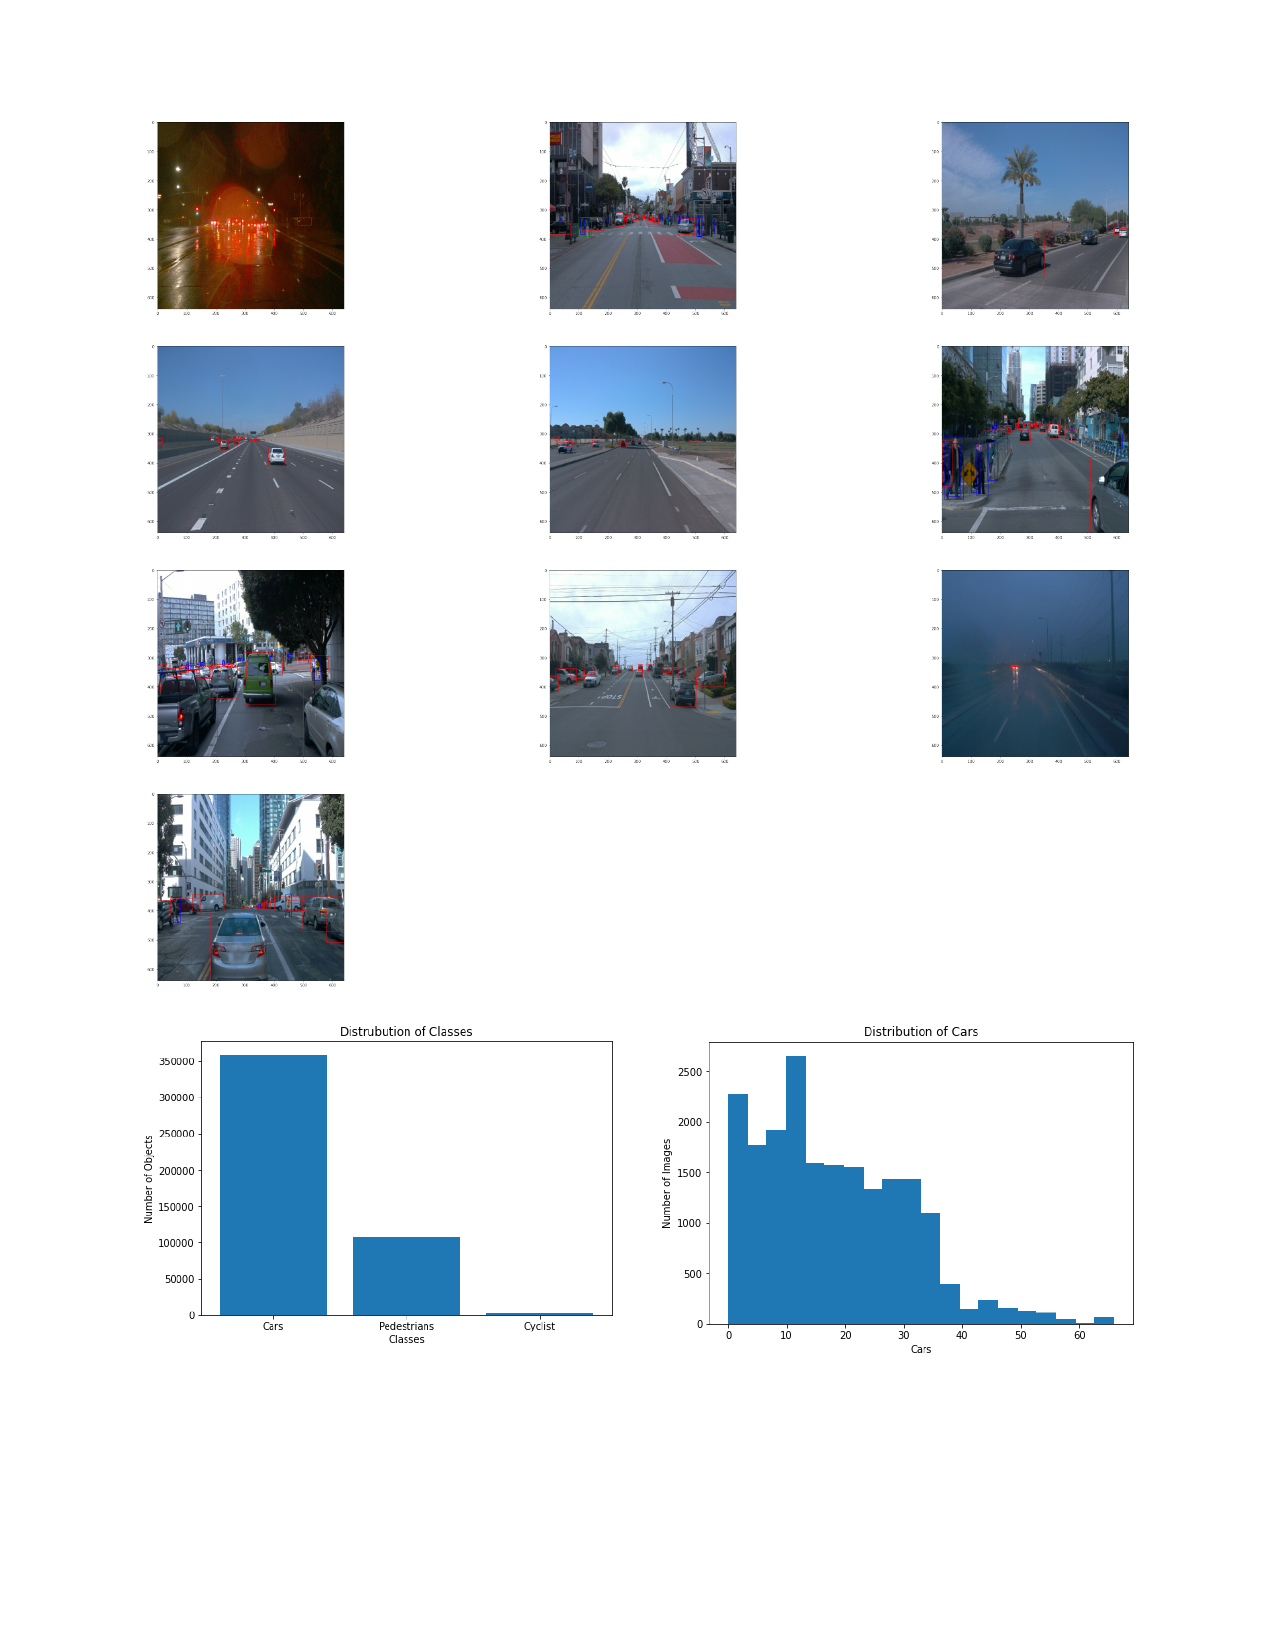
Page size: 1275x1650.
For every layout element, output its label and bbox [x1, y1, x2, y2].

picture [144, 118, 1131, 990]
table_cell [638, 1019, 1157, 1390]
table_header [118, 118, 1157, 1019]
picture [656, 1019, 1138, 1361]
table_cell [118, 1019, 637, 1390]
picture [138, 1019, 618, 1351]
